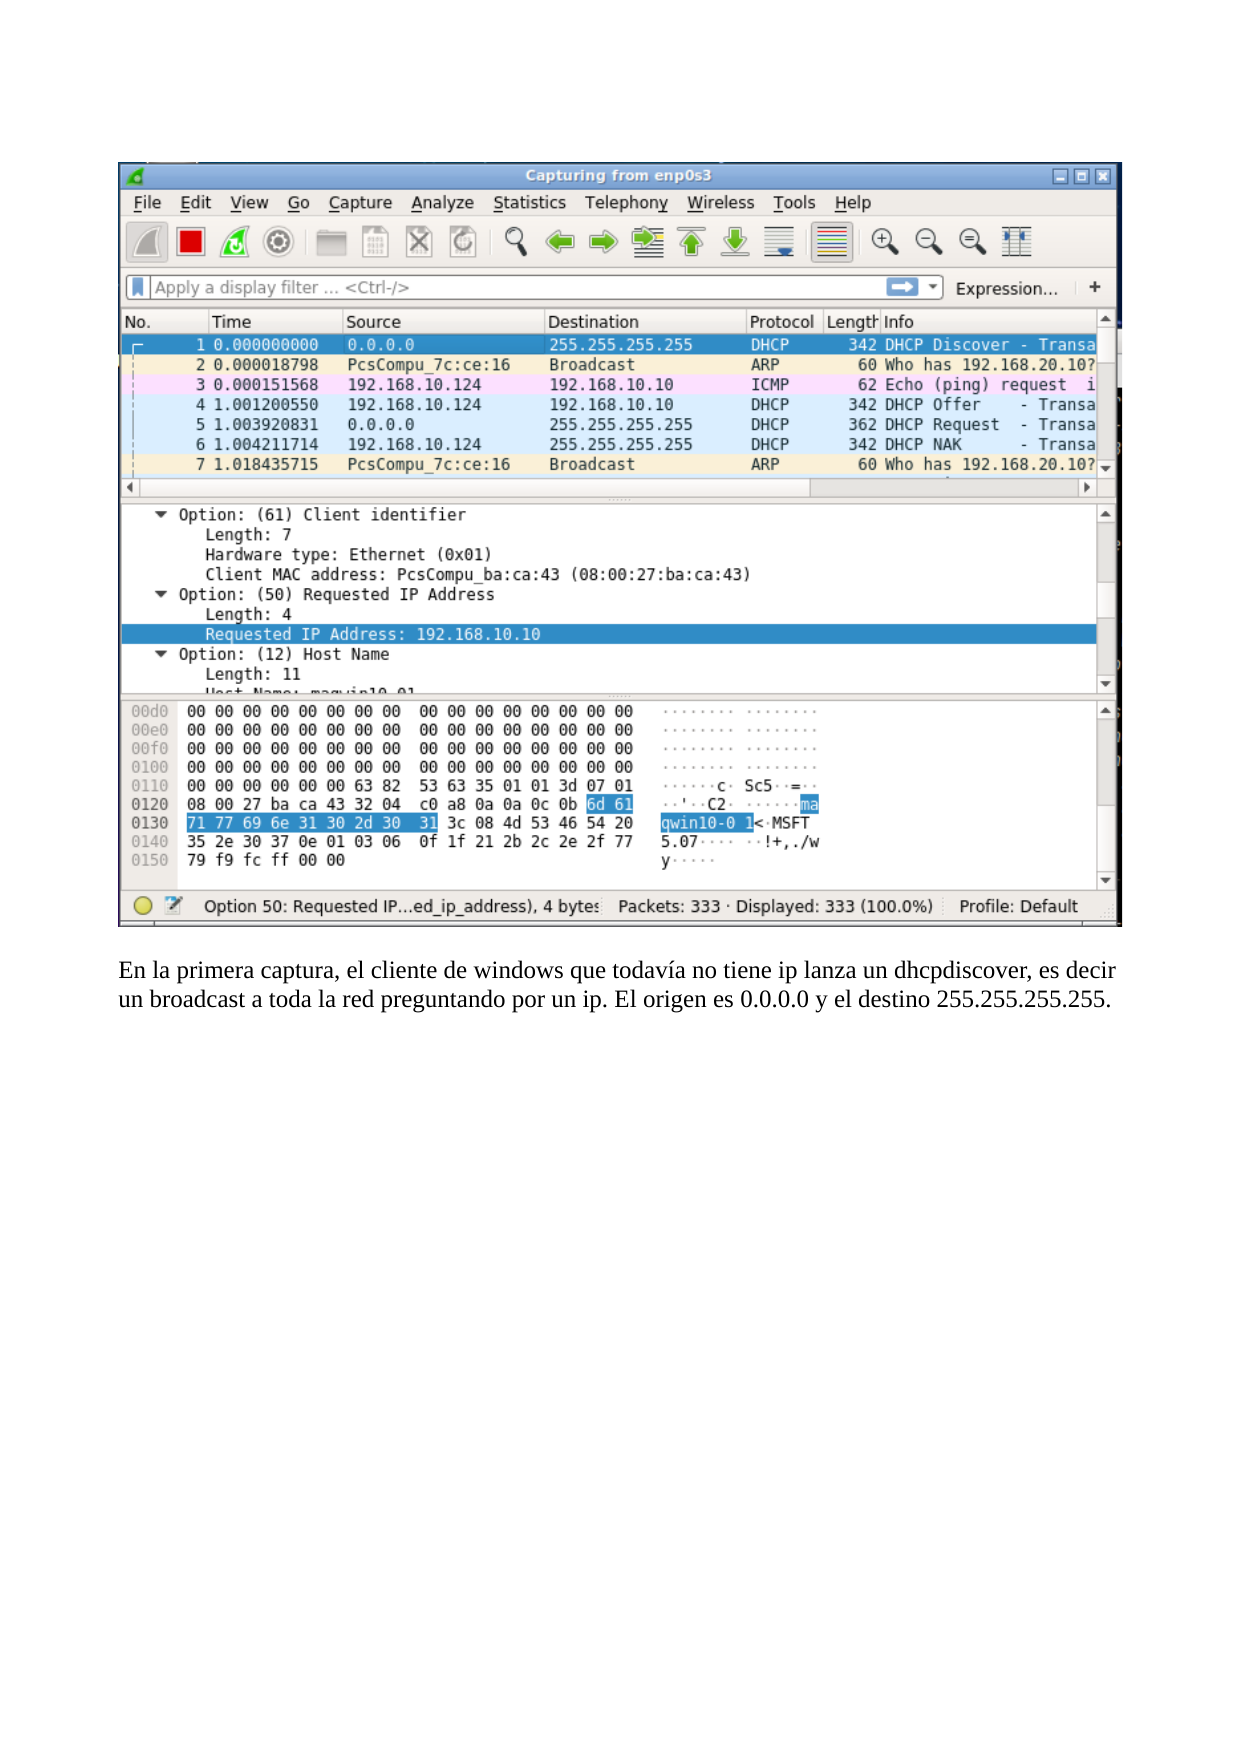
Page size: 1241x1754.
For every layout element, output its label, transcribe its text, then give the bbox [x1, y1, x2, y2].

picture [118, 162, 1123, 927]
text En la primera captura, el cliente de windows que todavía no tiene ip lanza un dhcpdiscover, es decir un broadcast a toda la red preguntando por un ip. El origen es 0.0.0.0 y el destino 255.255.255.255. [118, 955, 1122, 1013]
